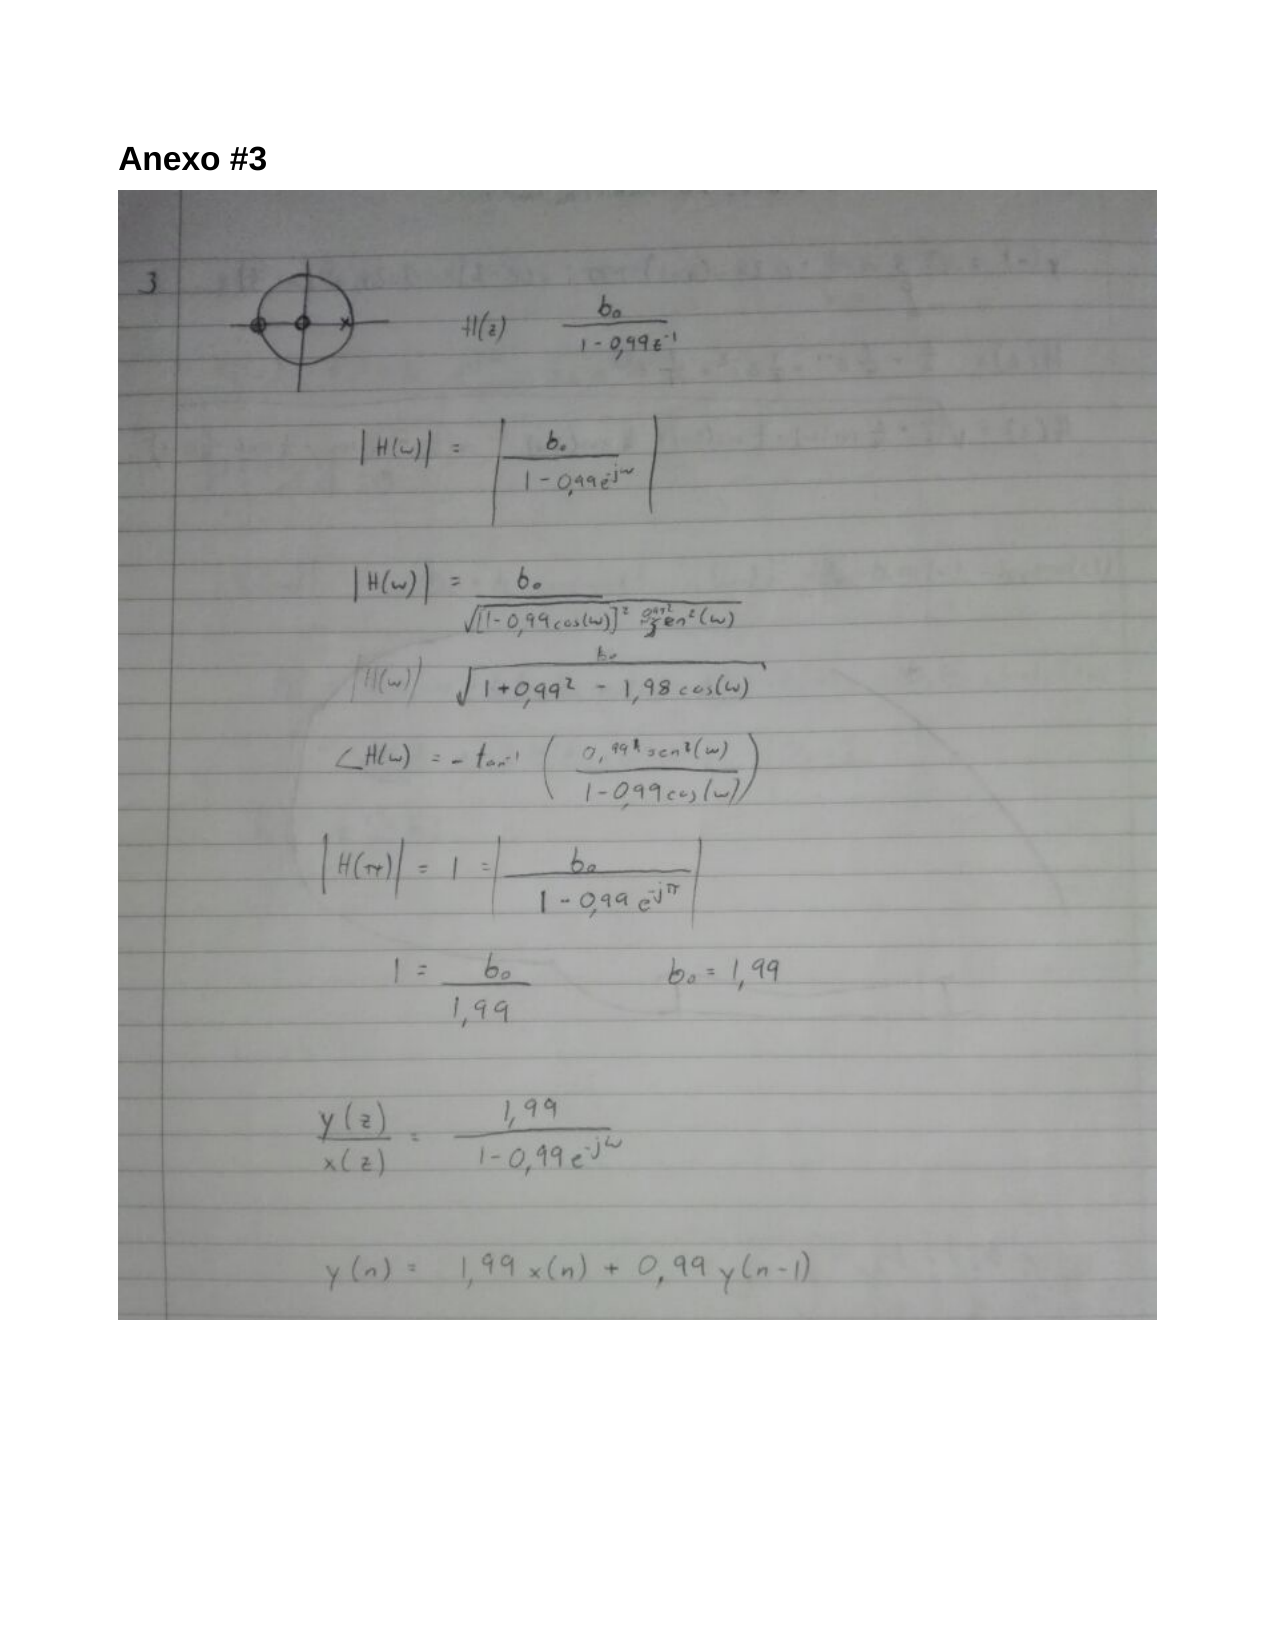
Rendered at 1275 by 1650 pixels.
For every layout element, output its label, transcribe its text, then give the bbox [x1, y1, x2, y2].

subtitle Anexo #3 [118, 139, 1157, 178]
picture [118, 190, 1157, 1320]
